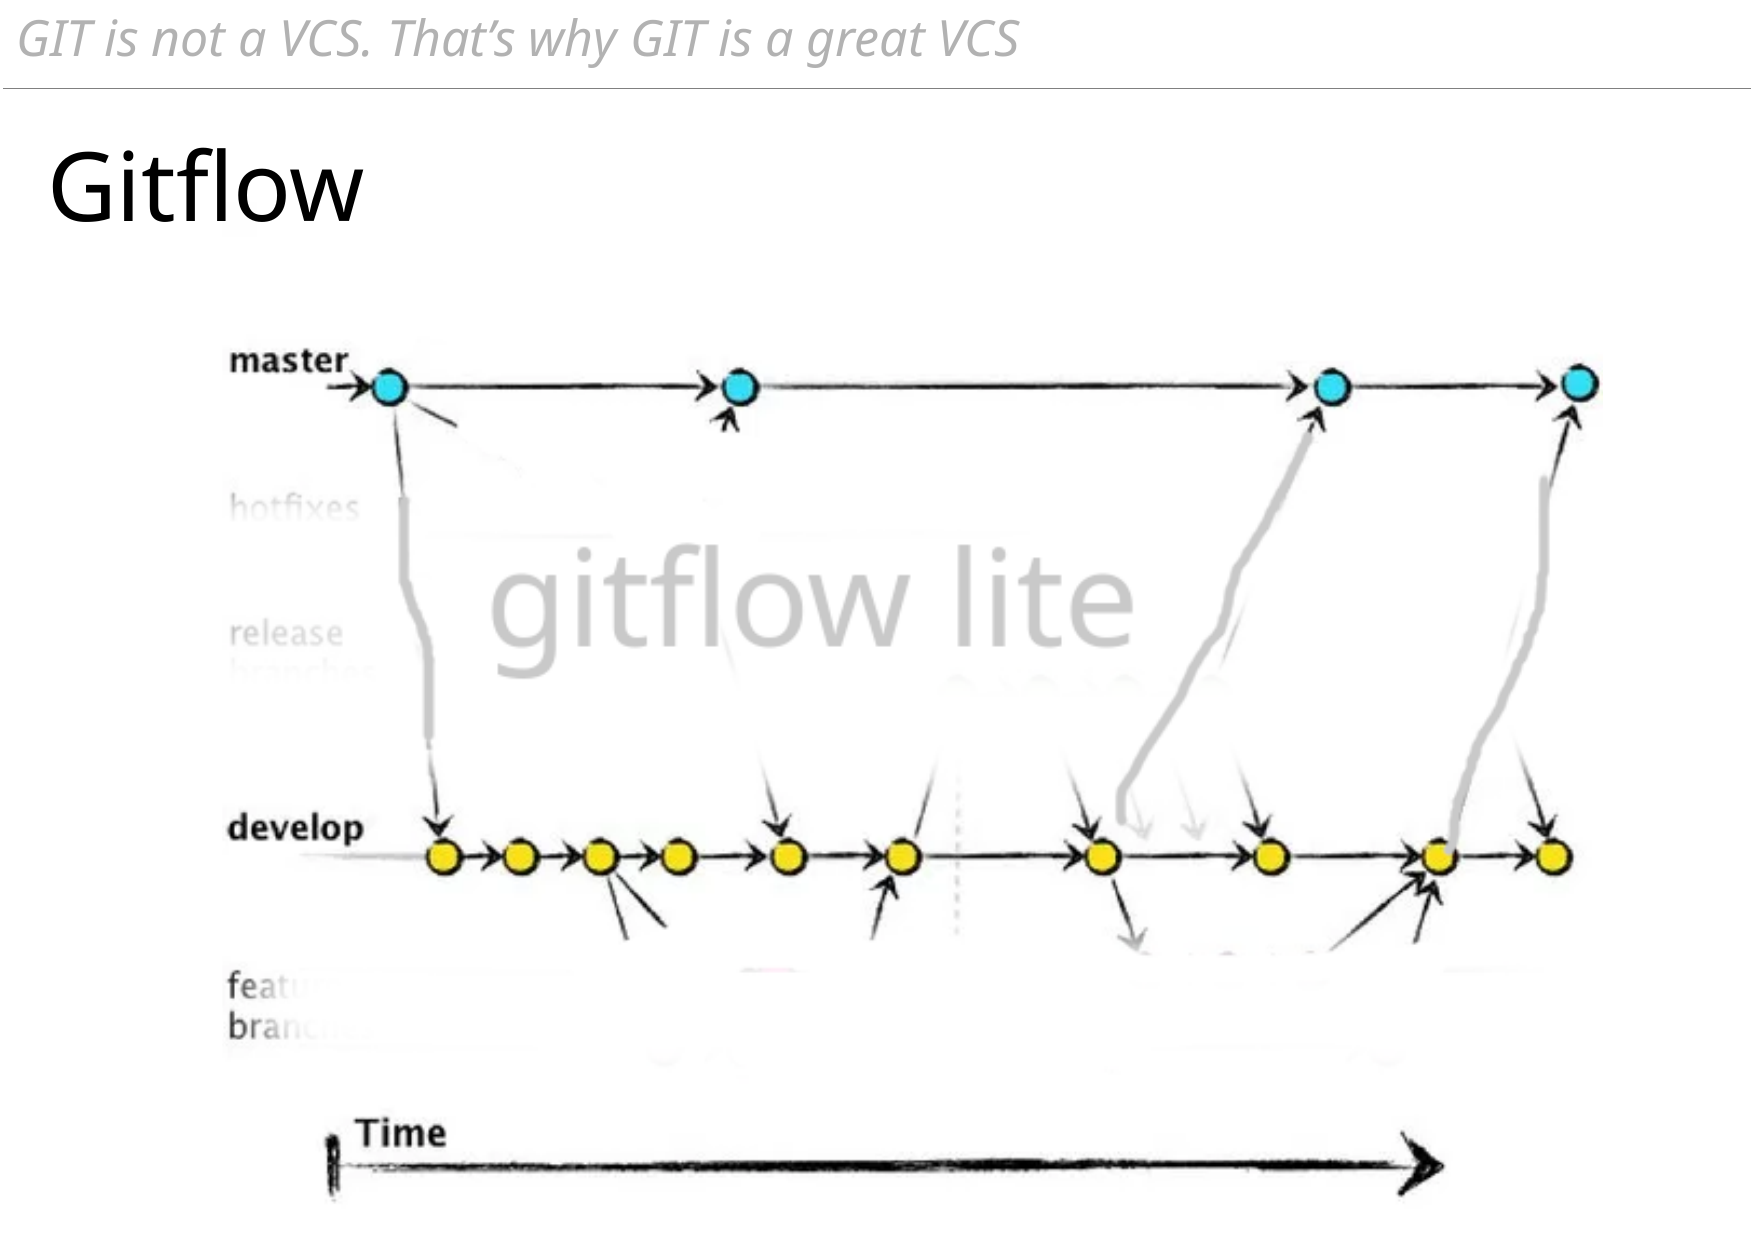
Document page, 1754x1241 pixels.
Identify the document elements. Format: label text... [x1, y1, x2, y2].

picture [341, 202, 346, 211]
picture [248, 202, 276, 215]
text Gitflow [3, 118, 1751, 249]
picture [307, 202, 312, 212]
picture [222, 202, 1603, 1230]
